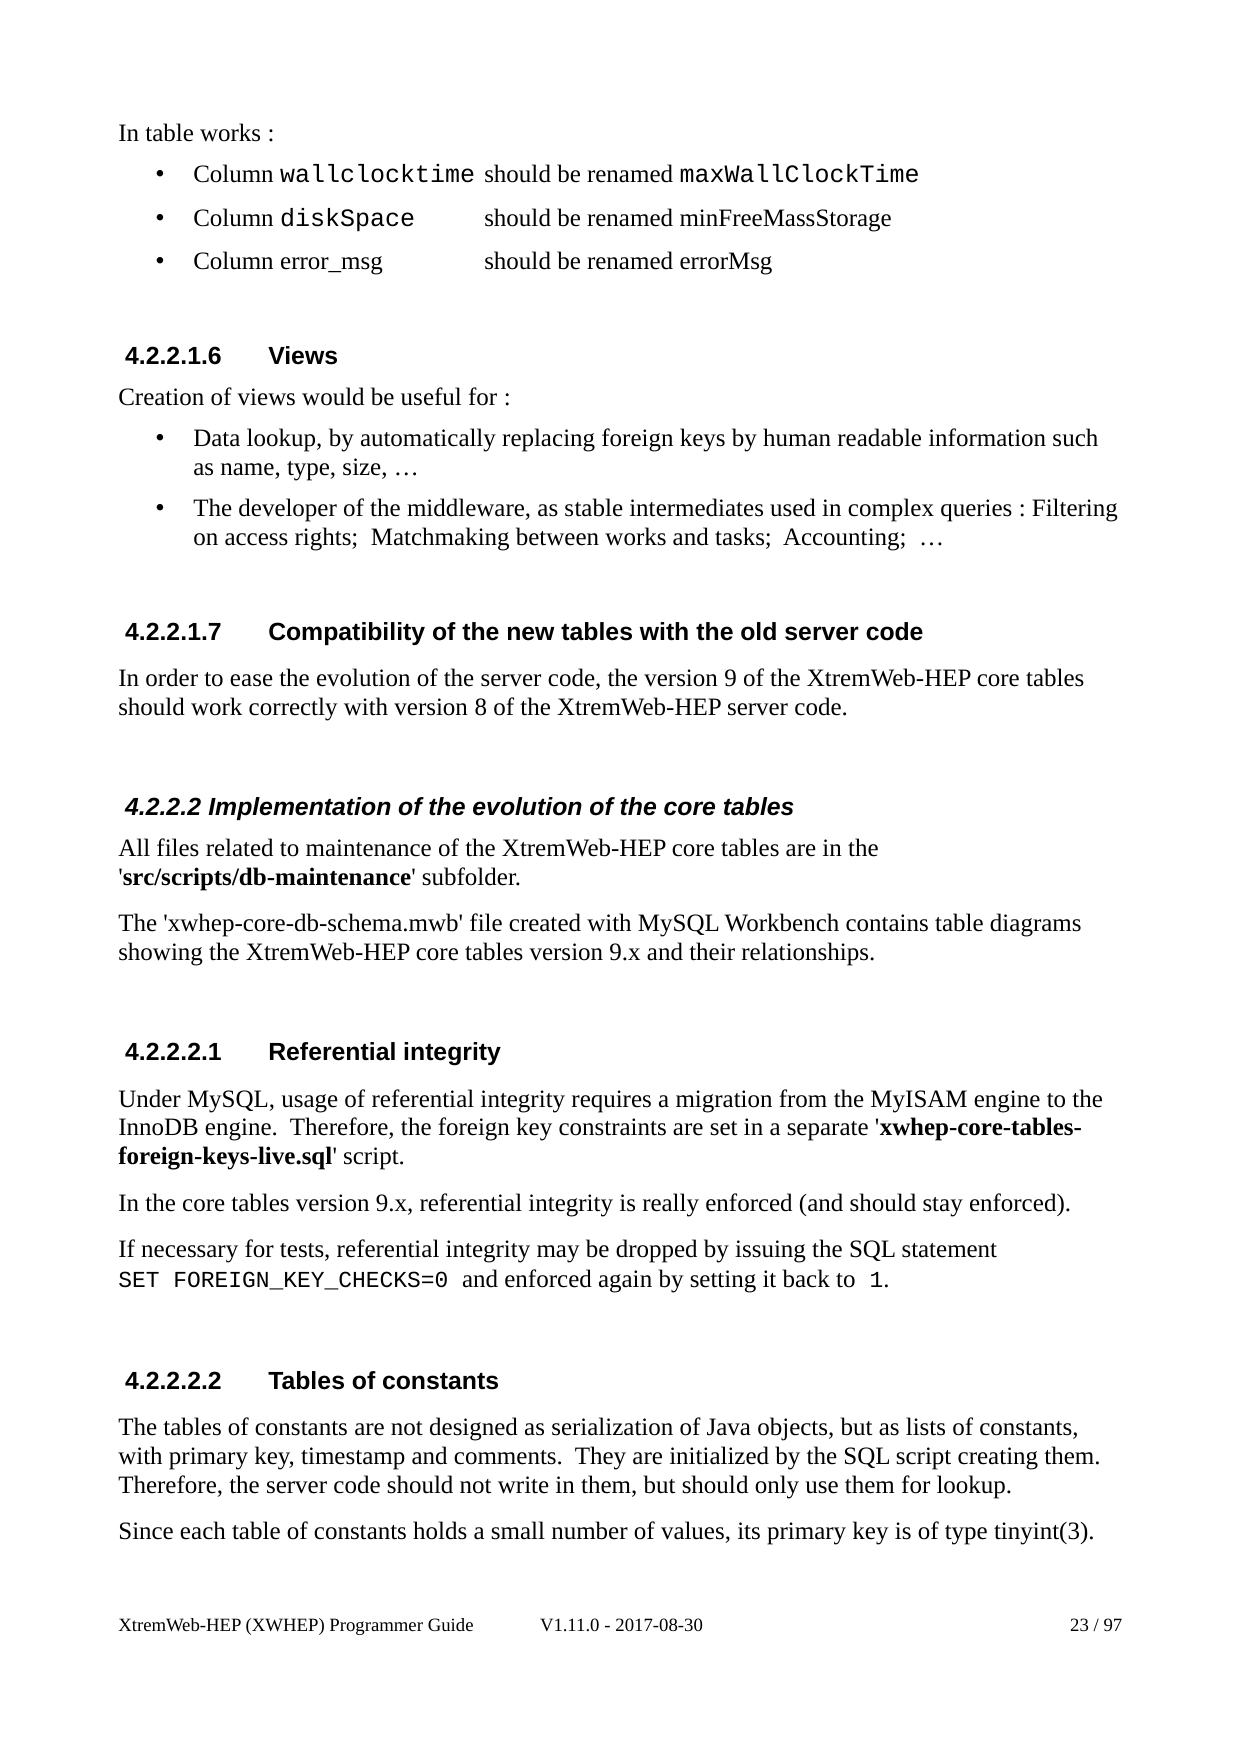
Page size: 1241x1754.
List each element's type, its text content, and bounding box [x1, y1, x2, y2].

subtitle Referential integrity [118, 1037, 1122, 1066]
list The developer of the middleware, as stable intermediates used in complex queries : Filtering on access rights; Matchmaking between works and tasks; Accounting; … [156, 493, 1122, 551]
list Column error_msg should be renamed errorMsg [156, 246, 1122, 275]
list Data lookup, by automatically replacing foreign keys by human readable information such as name, type, size, … [156, 423, 1122, 481]
subtitle Implementation of the evolution of the core tables [118, 792, 1122, 821]
text In table works : [118, 118, 1122, 147]
text In the core tables version 9.x, referential integrity is really enforced (and should stay enforced). [118, 1188, 1122, 1216]
subtitle Views [118, 341, 1122, 369]
text All files related to maintenance of the XtremWeb-HEP core tables are in the 'src/scripts/db‑maintenance' subfolder. [118, 833, 1122, 891]
list Column wallclocktime should be renamed maxWallClockTime [156, 159, 1122, 190]
text In order to ease the evolution of the server code, the version 9 of the XtremWeb-HEP core tables should work correctly with version 8 of the XtremWeb-HEP server code. [118, 663, 1122, 721]
subtitle Tables of constants [118, 1366, 1122, 1394]
text Creation of views would be useful for : [118, 382, 1122, 411]
text The 'xwhep-core-db-schema.mwb' file created with MySQL Workbench contains table diagrams showing the XtremWeb-HEP core tables version 9.x and their relationships. [118, 908, 1122, 966]
text The tables of constants are not designed as serialization of Java objects, but as lists of constants, with primary key, timestamp and comments. They are initialized by the SQL script creating them. Therefore, the server code should not write in them, but should only use them for lookup. [118, 1412, 1122, 1498]
text Since each table of constants holds a small number of values, its primary key is of type tinyint(3). [118, 1516, 1122, 1545]
text Under MySQL, usage of referential integrity requires a migration from the MyISAM engine to the InnoDB engine. Therefore, the foreign key constraints are set in a separate 'xwhep-core-tables-foreign-keys-live.sql' script. [118, 1084, 1122, 1170]
text If necessary for tests, referential integrity may be dropped by issuing the SQL statement SET FOREIGN_KEY_CHECKS=0 and enforced again by setting it back to 1. [118, 1234, 1122, 1294]
list Column diskSpace should be renamed minFreeMassStorage [156, 203, 1122, 233]
subtitle Compatibility of the new tables with the old server code [118, 617, 1122, 646]
